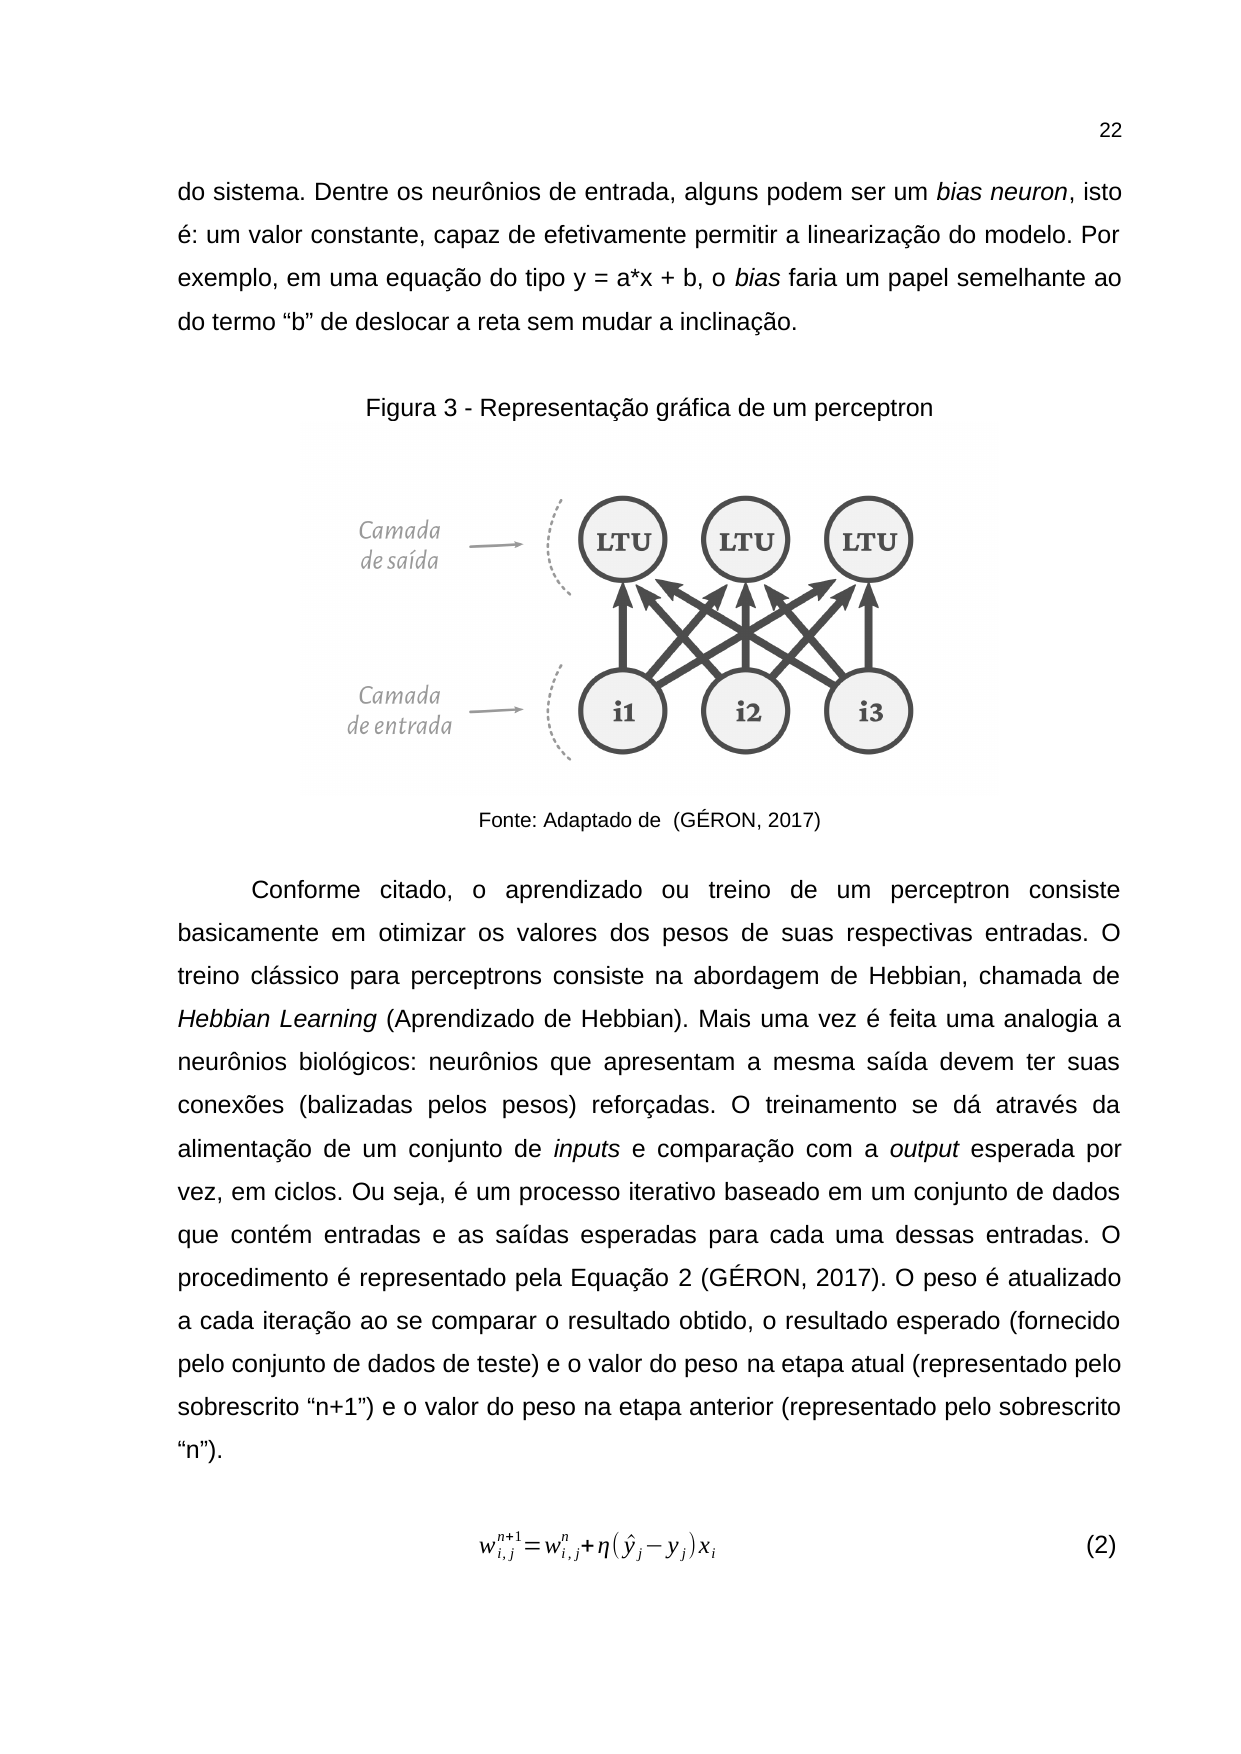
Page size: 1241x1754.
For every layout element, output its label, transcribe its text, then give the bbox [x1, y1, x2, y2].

text Conforme citado, o aprendizado ou treino de um perceptron consiste basicamente em otimizar os valores dos pesos de suas respectivas entradas. O treino clássico para perceptrons consiste na abordagem de Hebbian, chamada de Hebbian Learning (Aprendizado de Hebbian). Mais uma vez é feita uma analogia a neurônios biológicos: neurônios que apresentam a mesma saída devem ter suas conexões (balizadas pelos pesos) reforçadas. O treinamento se dá através da alimentação de um conjunto de inputs e comparação com a output esperada por vez, em ciclos. Ou seja, é um processo iterativo baseado em um conjunto de dados que contém entradas e as saídas esperadas para cada uma dessas entradas. O procedimento é representado pela Equação 2 (GÉRON, 2017). O peso é atualizado a cada iteração ao se comparar o resultado obtido, o resultado esperado (fornecido pelo conjunto de dados de teste) e o valor do peso na etapa atual (representado pelo sobrescrito “n+1”) e o valor do peso na etapa anterior (representado pelo sobrescrito “n”). [177, 875, 1122, 1464]
text Fonte: Adaptado de (GÉRON, 2017) [177, 393, 1122, 832]
table_header (2) [1017, 1522, 1122, 1568]
table_header [177, 1522, 1017, 1568]
text Figura 3 - Representação gráfica de um perceptron [300, 393, 999, 421]
picture [300, 421, 1000, 796]
text do sistema. Dentre os neurônios de entrada, alguns podem ser um bias neuron, isto é: um valor constante, capaz de efetivamente permitir a linearização do modelo. Por exemplo, em uma equação do tipo y = a*x + b, o bias faria um papel semelhante ao do termo “b” de deslocar a reta sem mudar a inclinação. [177, 177, 1122, 335]
